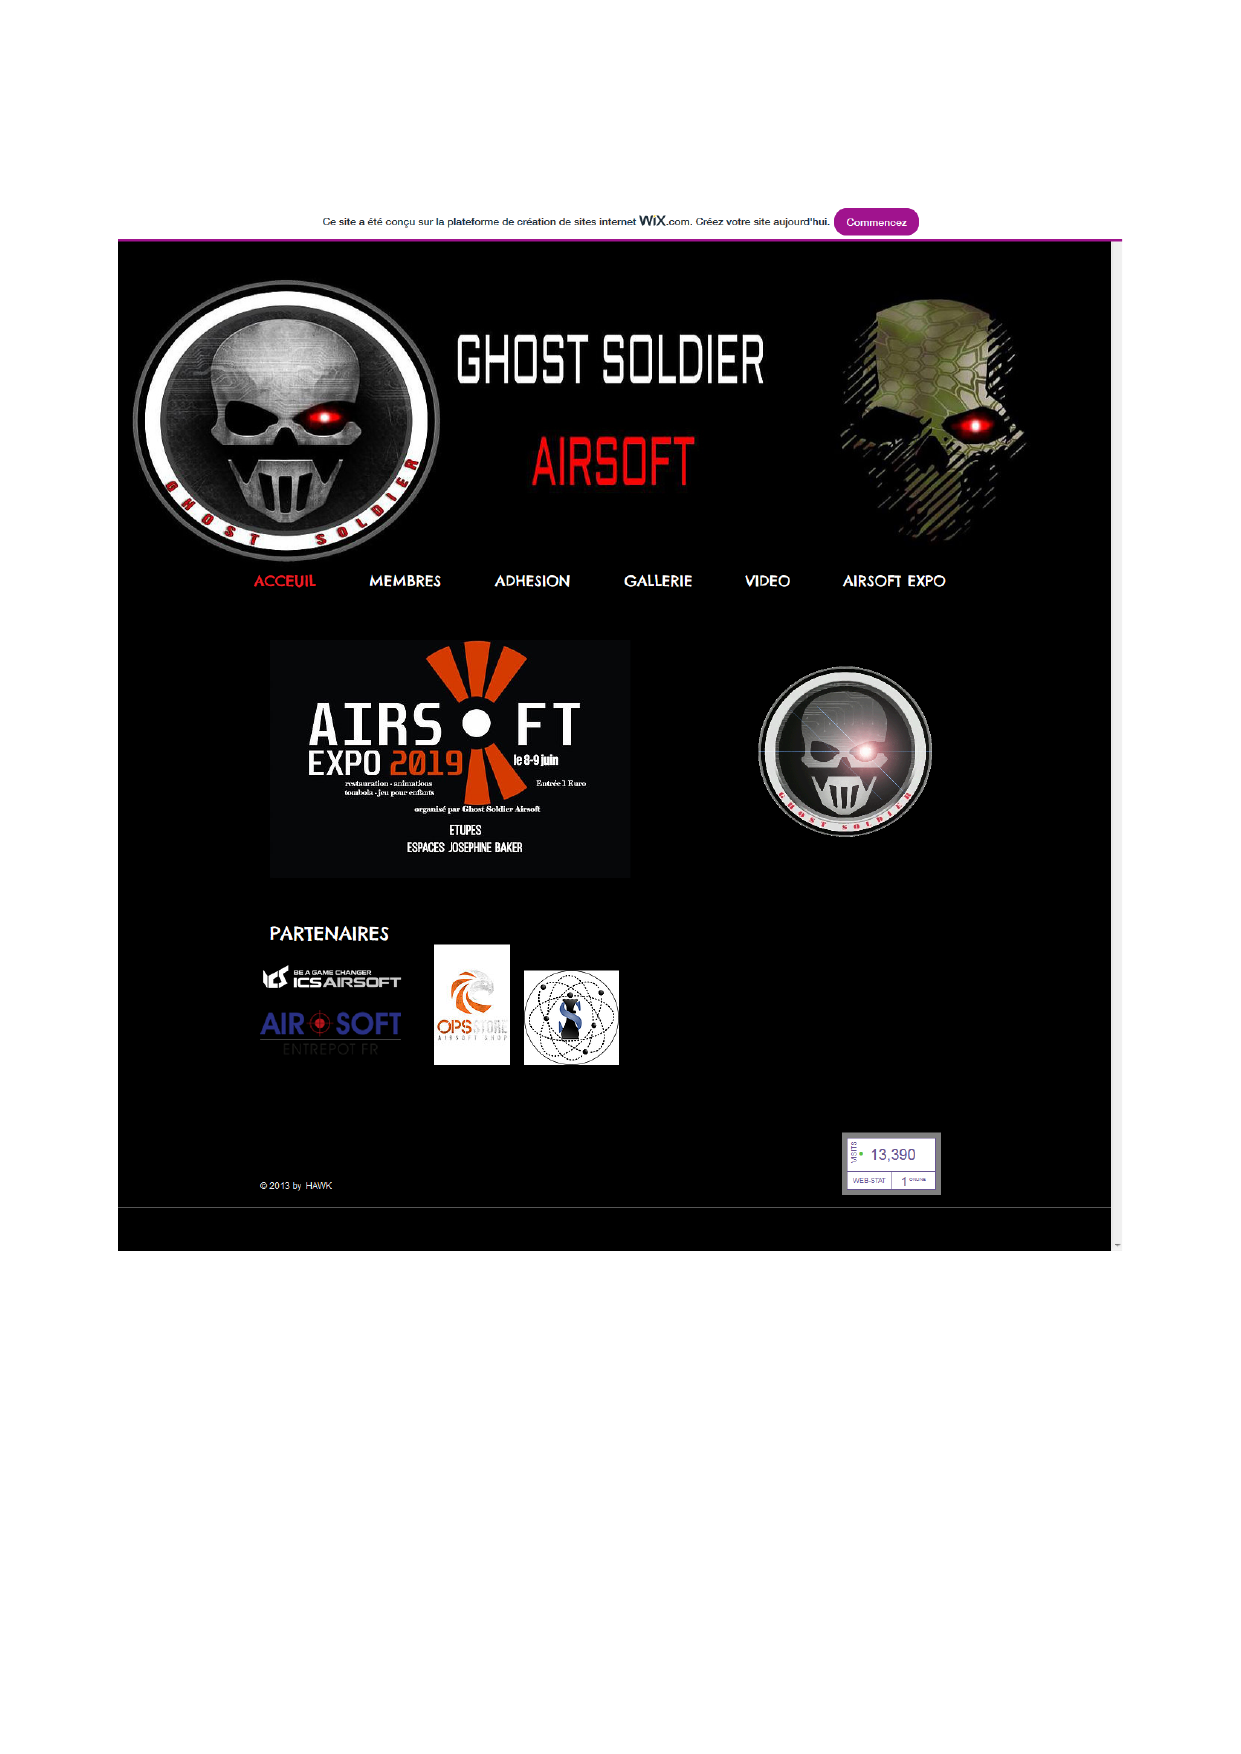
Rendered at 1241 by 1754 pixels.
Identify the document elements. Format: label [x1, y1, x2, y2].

picture [118, 204, 1123, 1251]
